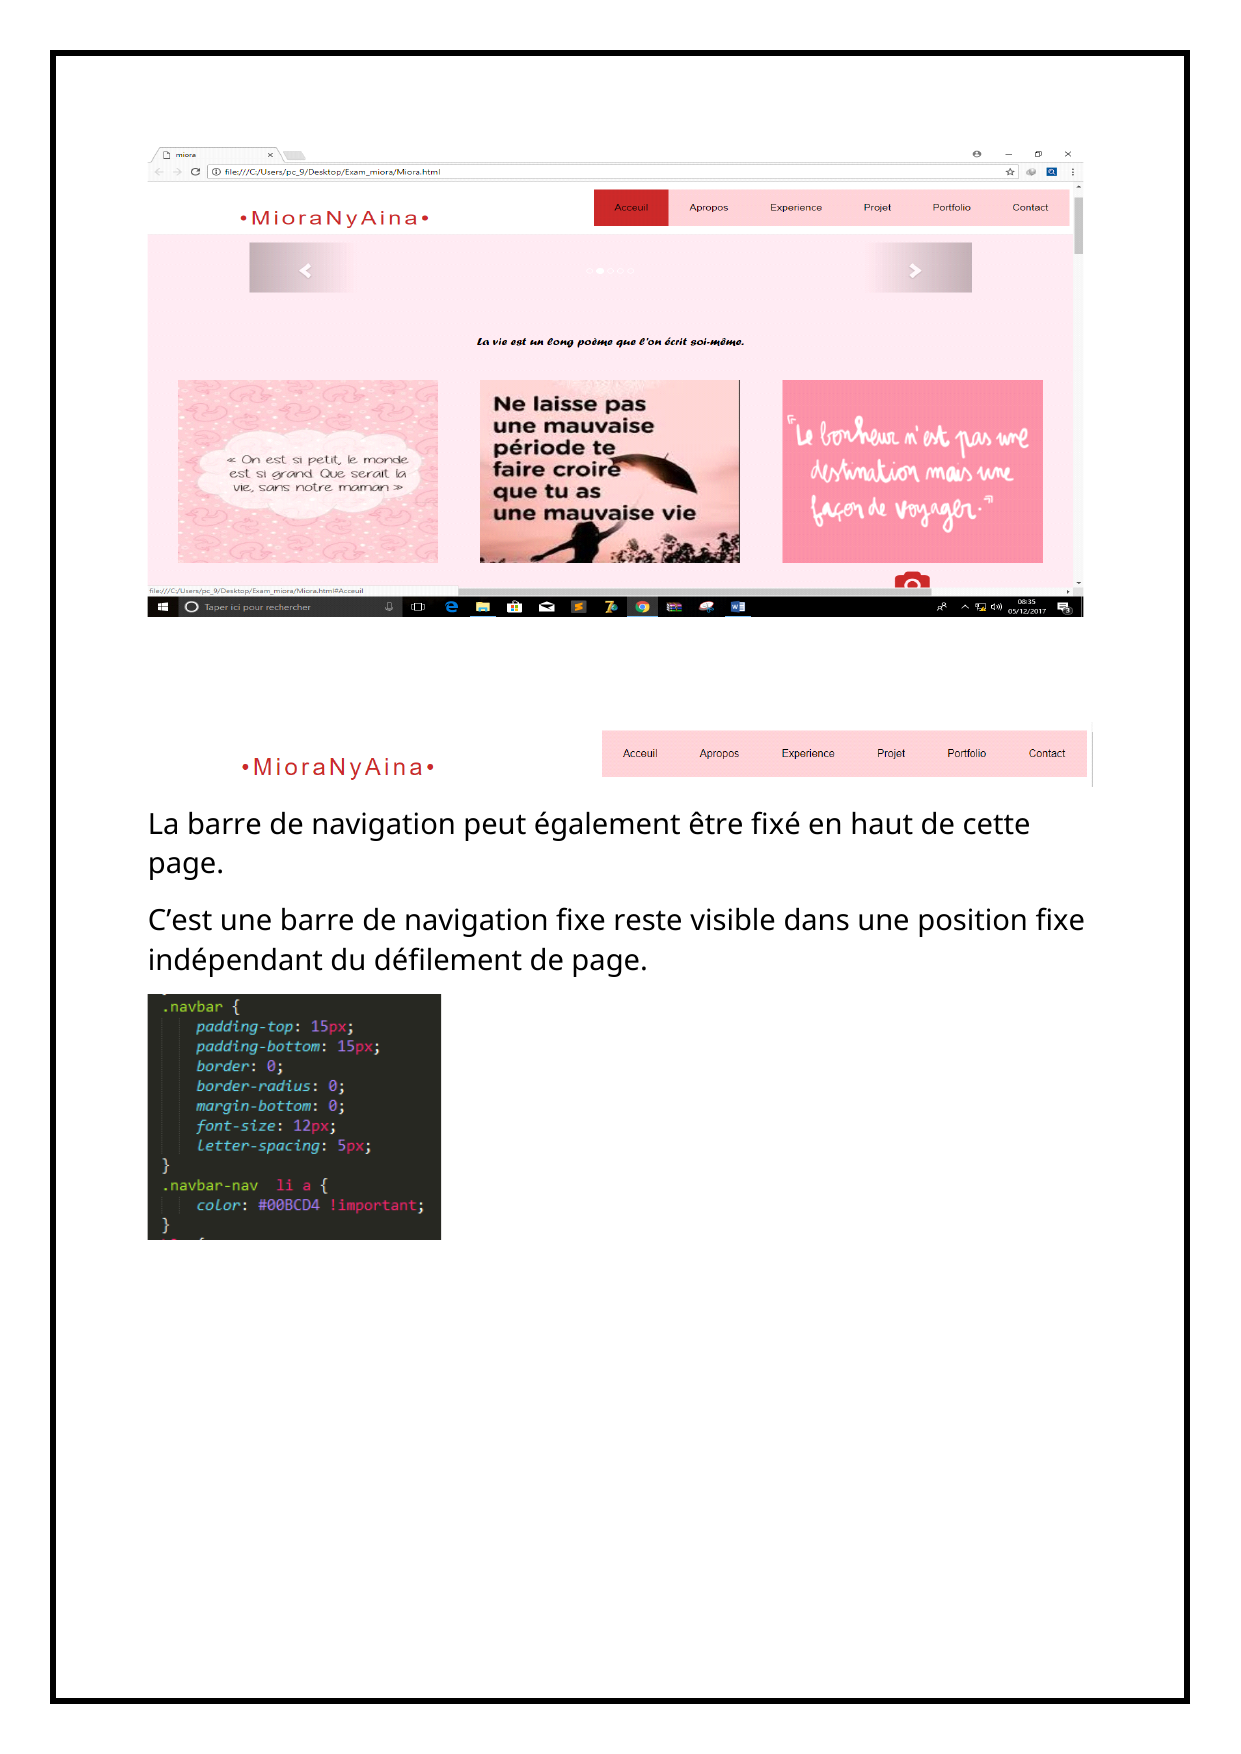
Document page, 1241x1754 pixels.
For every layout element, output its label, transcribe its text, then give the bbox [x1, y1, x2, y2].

text La barre de navigation peut également être fixé en haut de cette page. [148, 803, 1093, 882]
text C’est une barre de navigation fixe reste visible dans une position fixe indépendant du défilement de page. [148, 899, 1093, 978]
